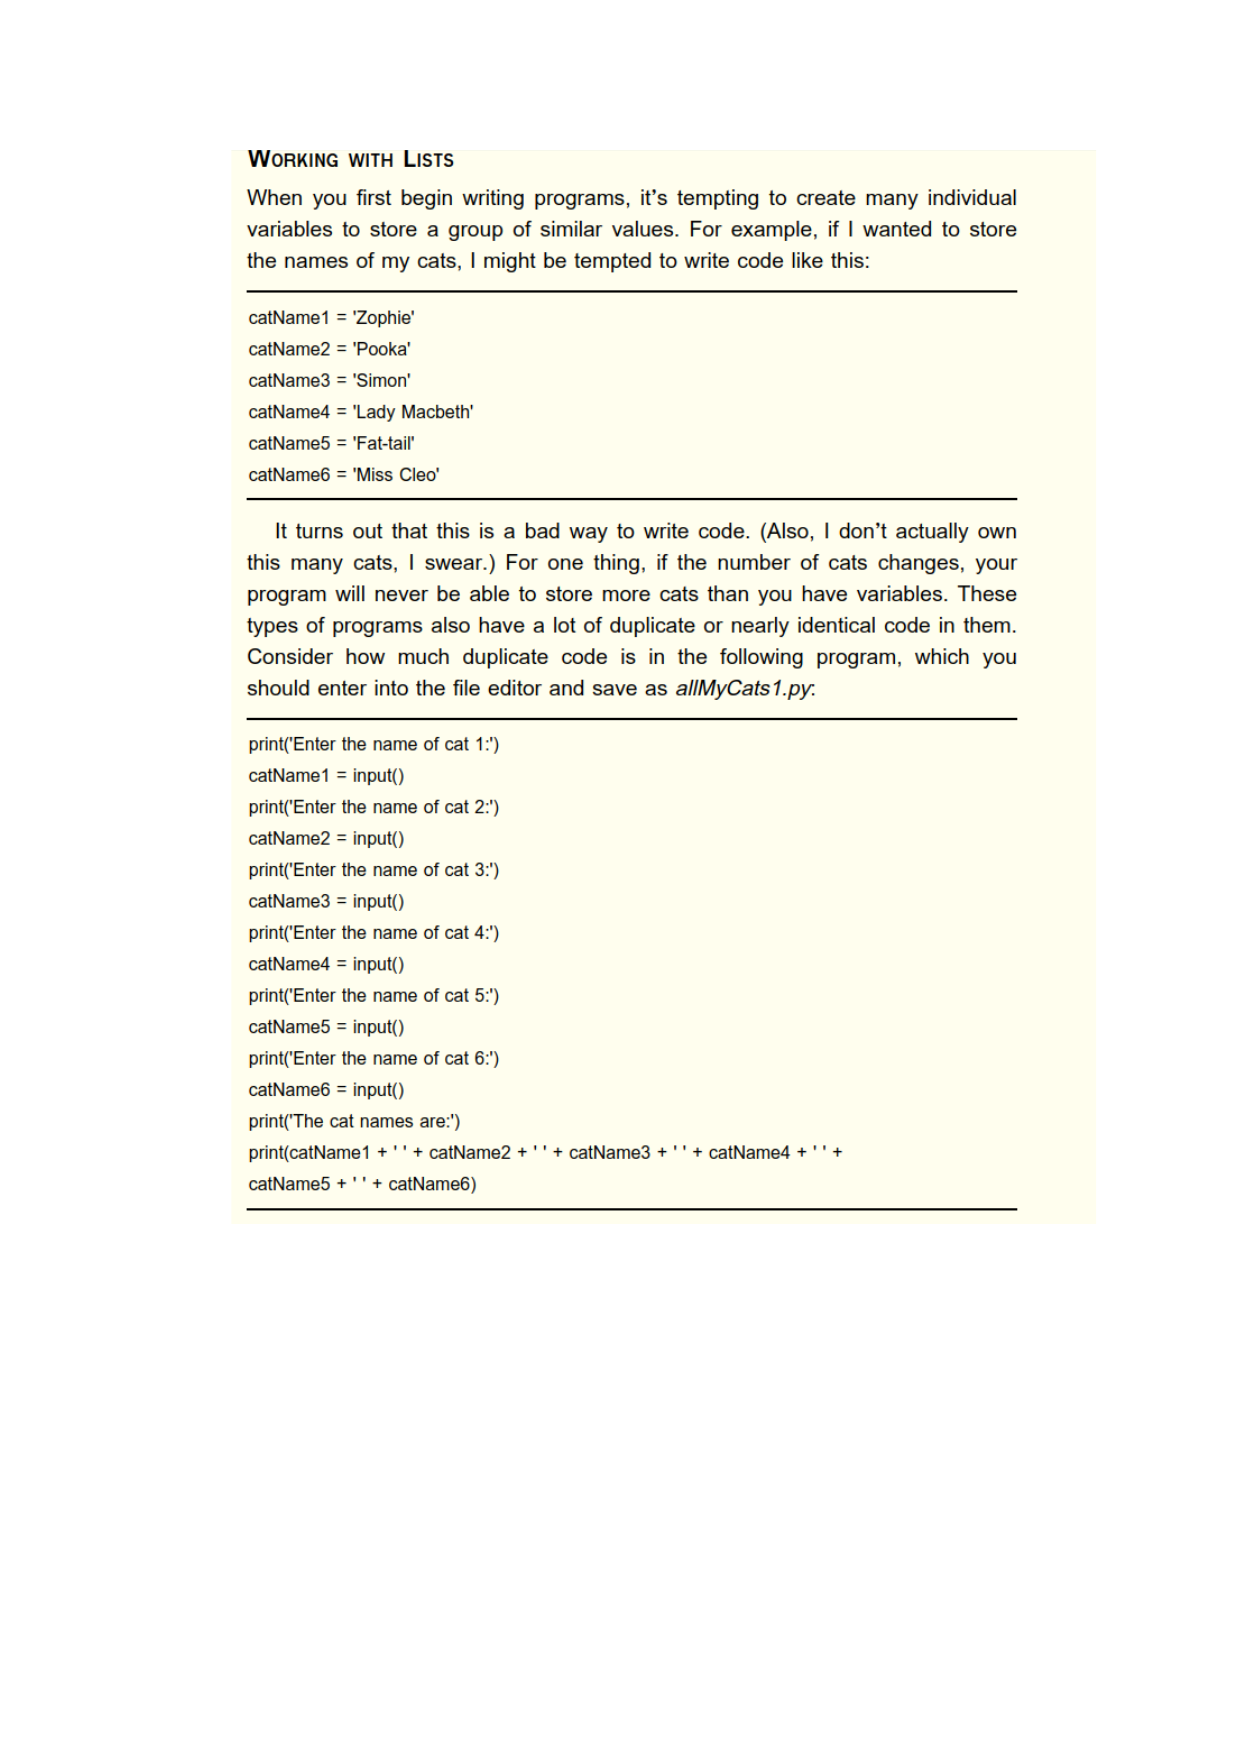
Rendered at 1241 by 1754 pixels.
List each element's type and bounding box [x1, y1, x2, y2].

picture [231, 150, 1097, 1224]
